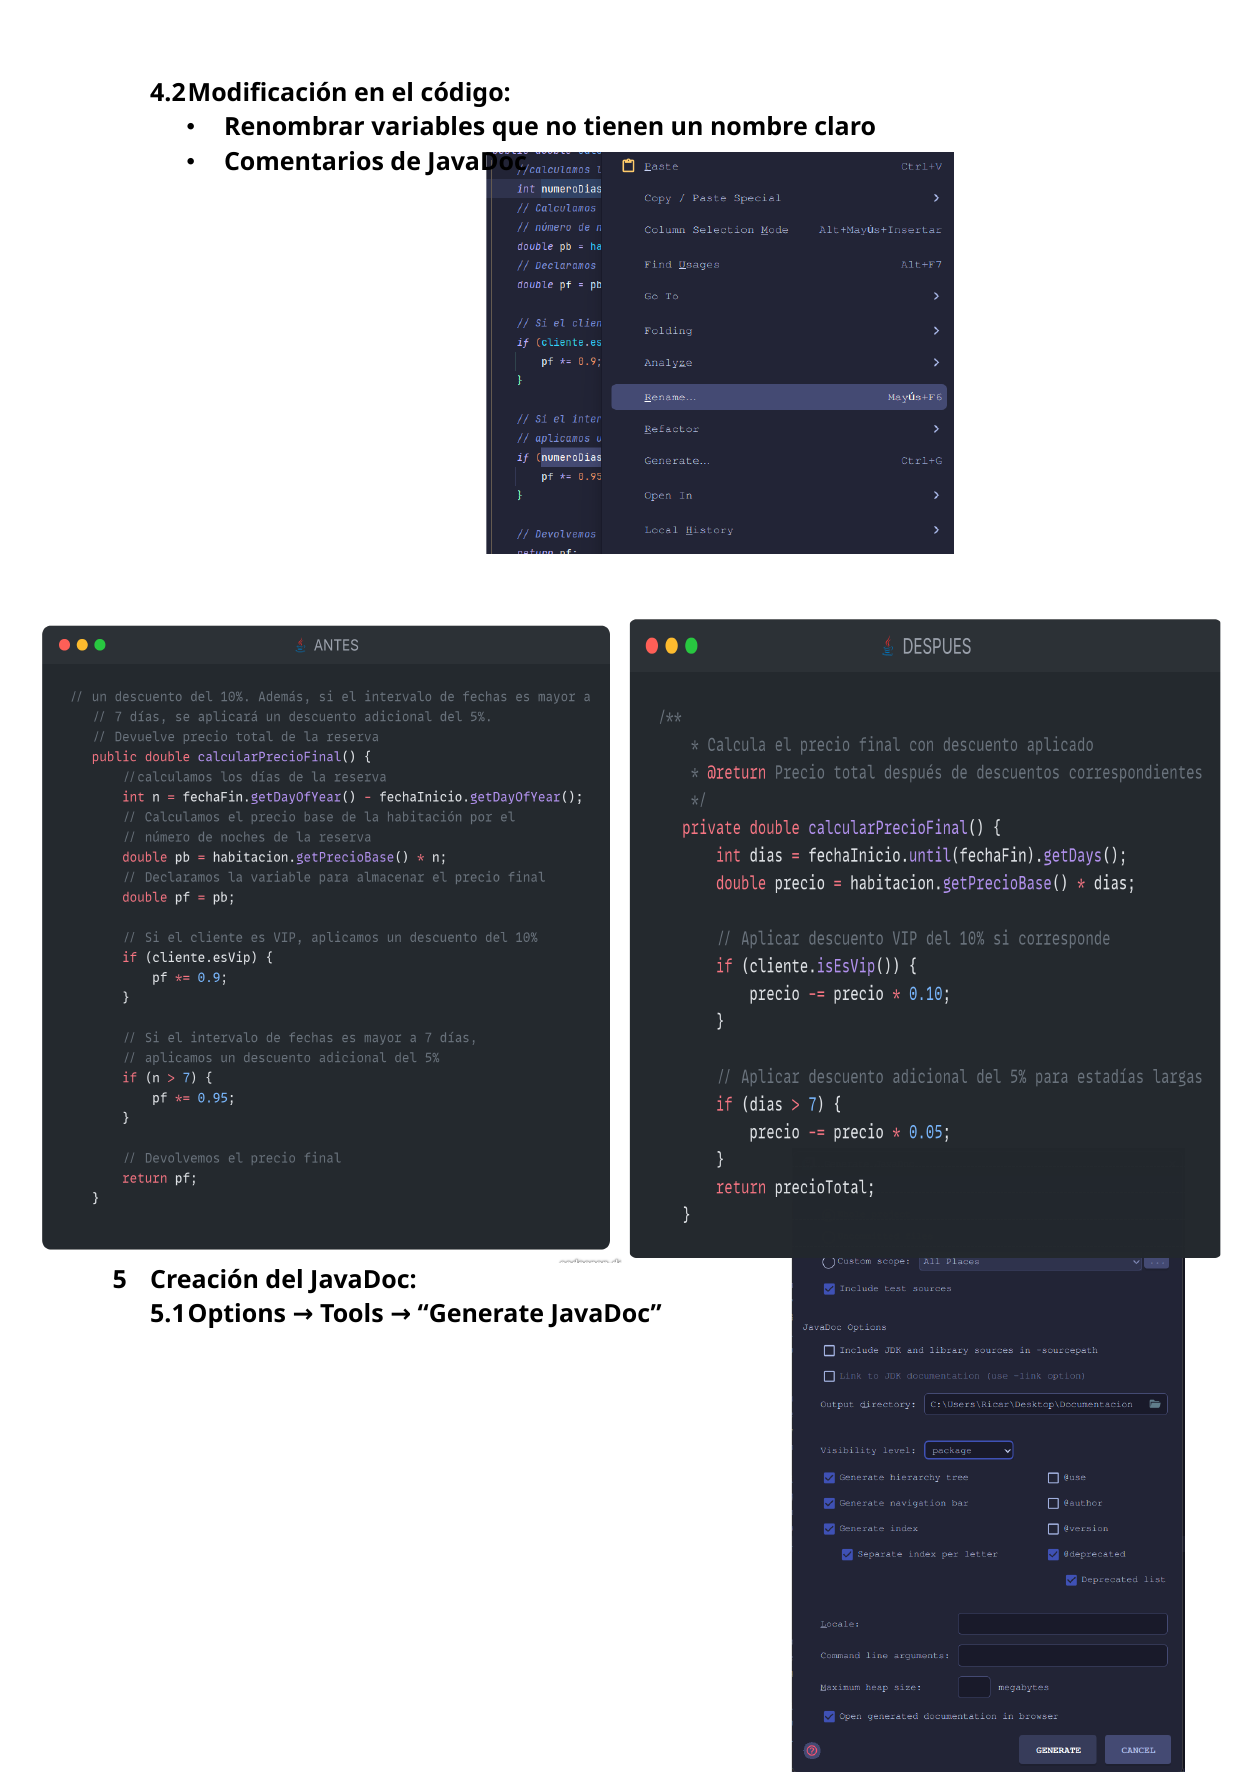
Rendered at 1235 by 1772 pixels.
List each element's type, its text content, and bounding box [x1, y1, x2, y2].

picture [486, 152, 954, 554]
list Renombrar variables que no tienen un nombre claro [186, 109, 1159, 143]
list Options → Tools → “Generate JavaDoc” [150, 1296, 791, 1330]
picture [486, 155, 493, 167]
picture [629, 614, 1221, 1772]
picture [31, 612, 622, 1263]
list Creación del JavaDoc: [112, 620, 791, 1296]
list Comentarios de JavaDoc [186, 143, 1159, 177]
list Modificación en el código: [150, 75, 1159, 109]
